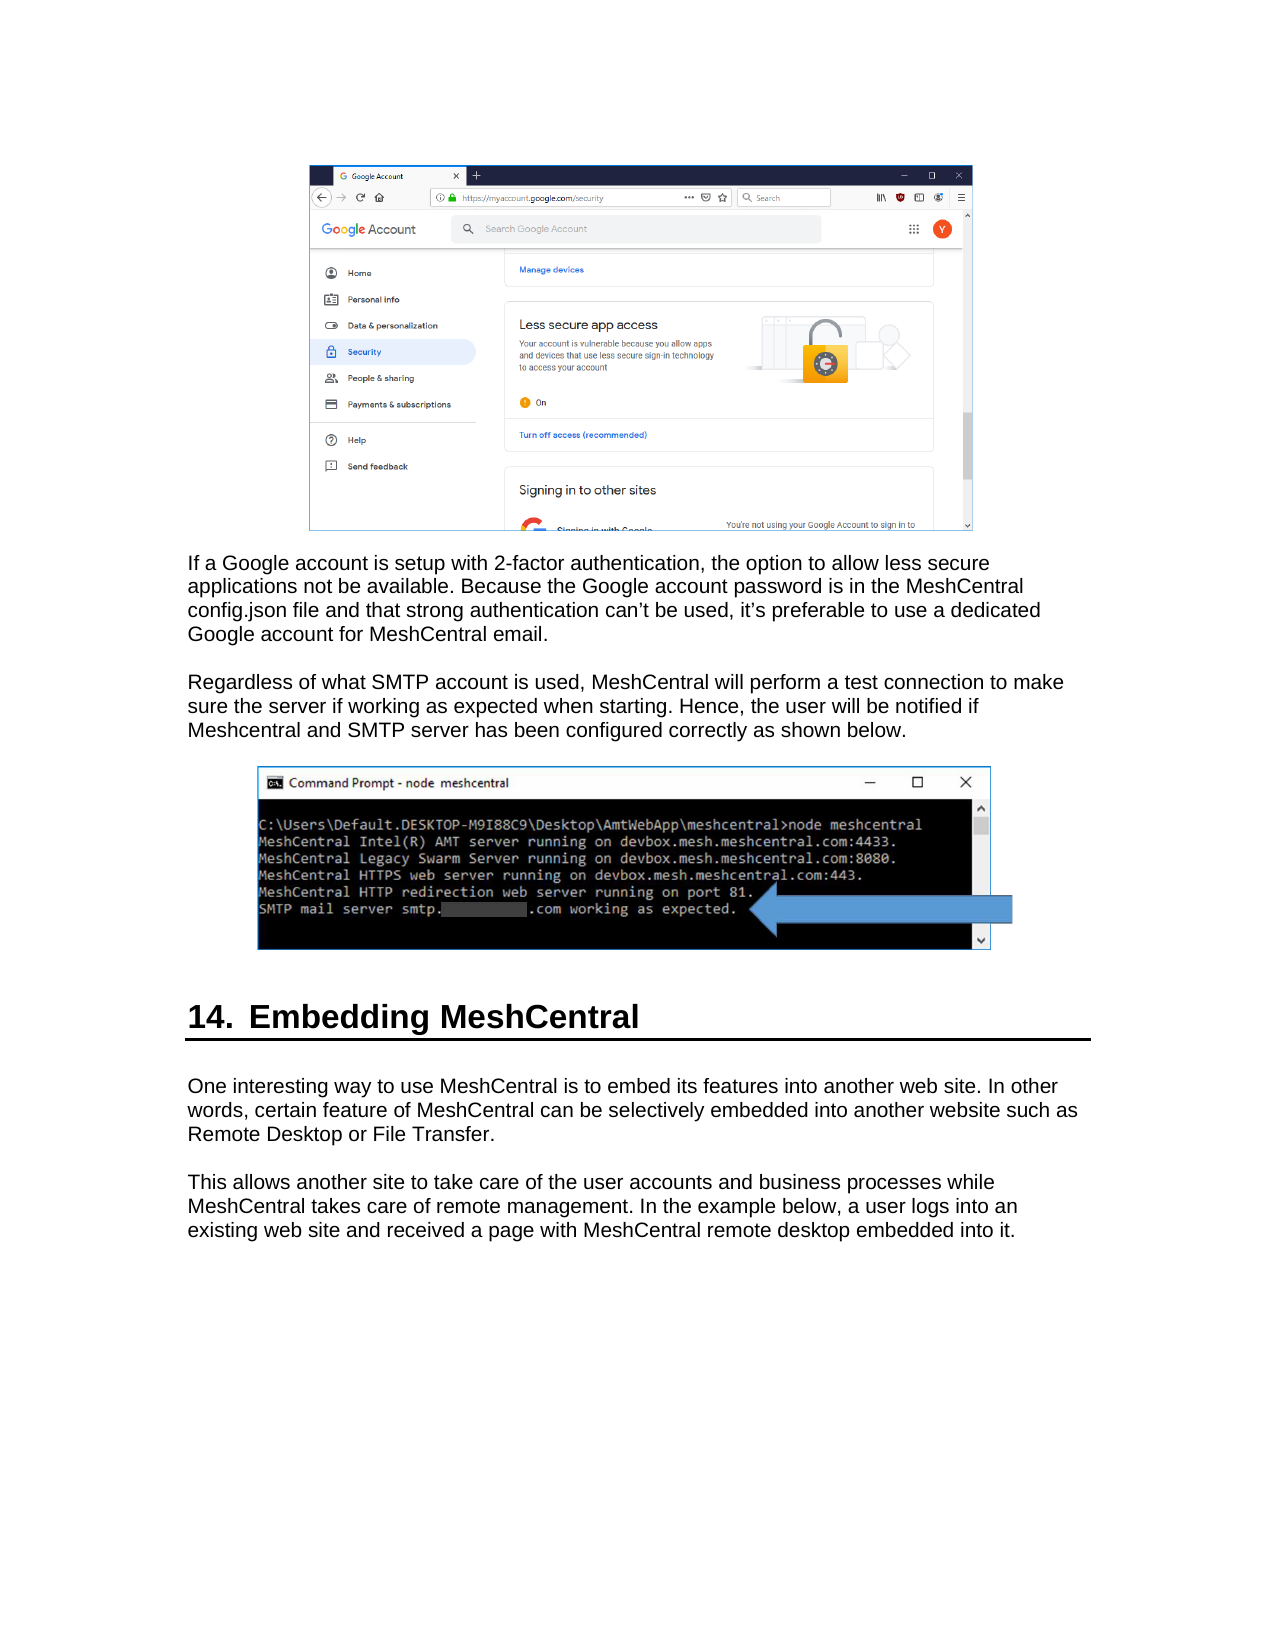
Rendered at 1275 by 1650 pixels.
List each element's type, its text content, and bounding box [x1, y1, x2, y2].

subtitle Embedding MeshCentral [187, 997, 1179, 1035]
text If a Google account is setup with 2-factor authentication, the option to allow less secure applications not be available. Because the Google account password is in the MeshCentral config.json file and that strong authentication can’t be used, it’s preferable to use a dedicated Google account for MeshCentral email. [187, 550, 1044, 646]
picture [309, 165, 973, 531]
text One interesting way to use MeshCentral is to embed its features into another web site. In other words, certain feature of MeshCentral can be selectively embedded into another website such as Remote Desktop or File Transfer. [187, 1074, 1092, 1146]
text Regardless of what SMTP account is used, MeshCentral will perform a test connection to make sure the server if working as expected when starting. Hence, the user will be notified if Meshcentral and SMTP server has been configured correctly as shown below. [187, 670, 1067, 742]
picture [257, 766, 1013, 950]
text This allows another site to take care of the user accounts and business processes while MeshCentral takes care of remote management. In the example below, a user logs into an existing web site and received a page with MeshCentral remote desktop embedded into it. [187, 1170, 1083, 1242]
